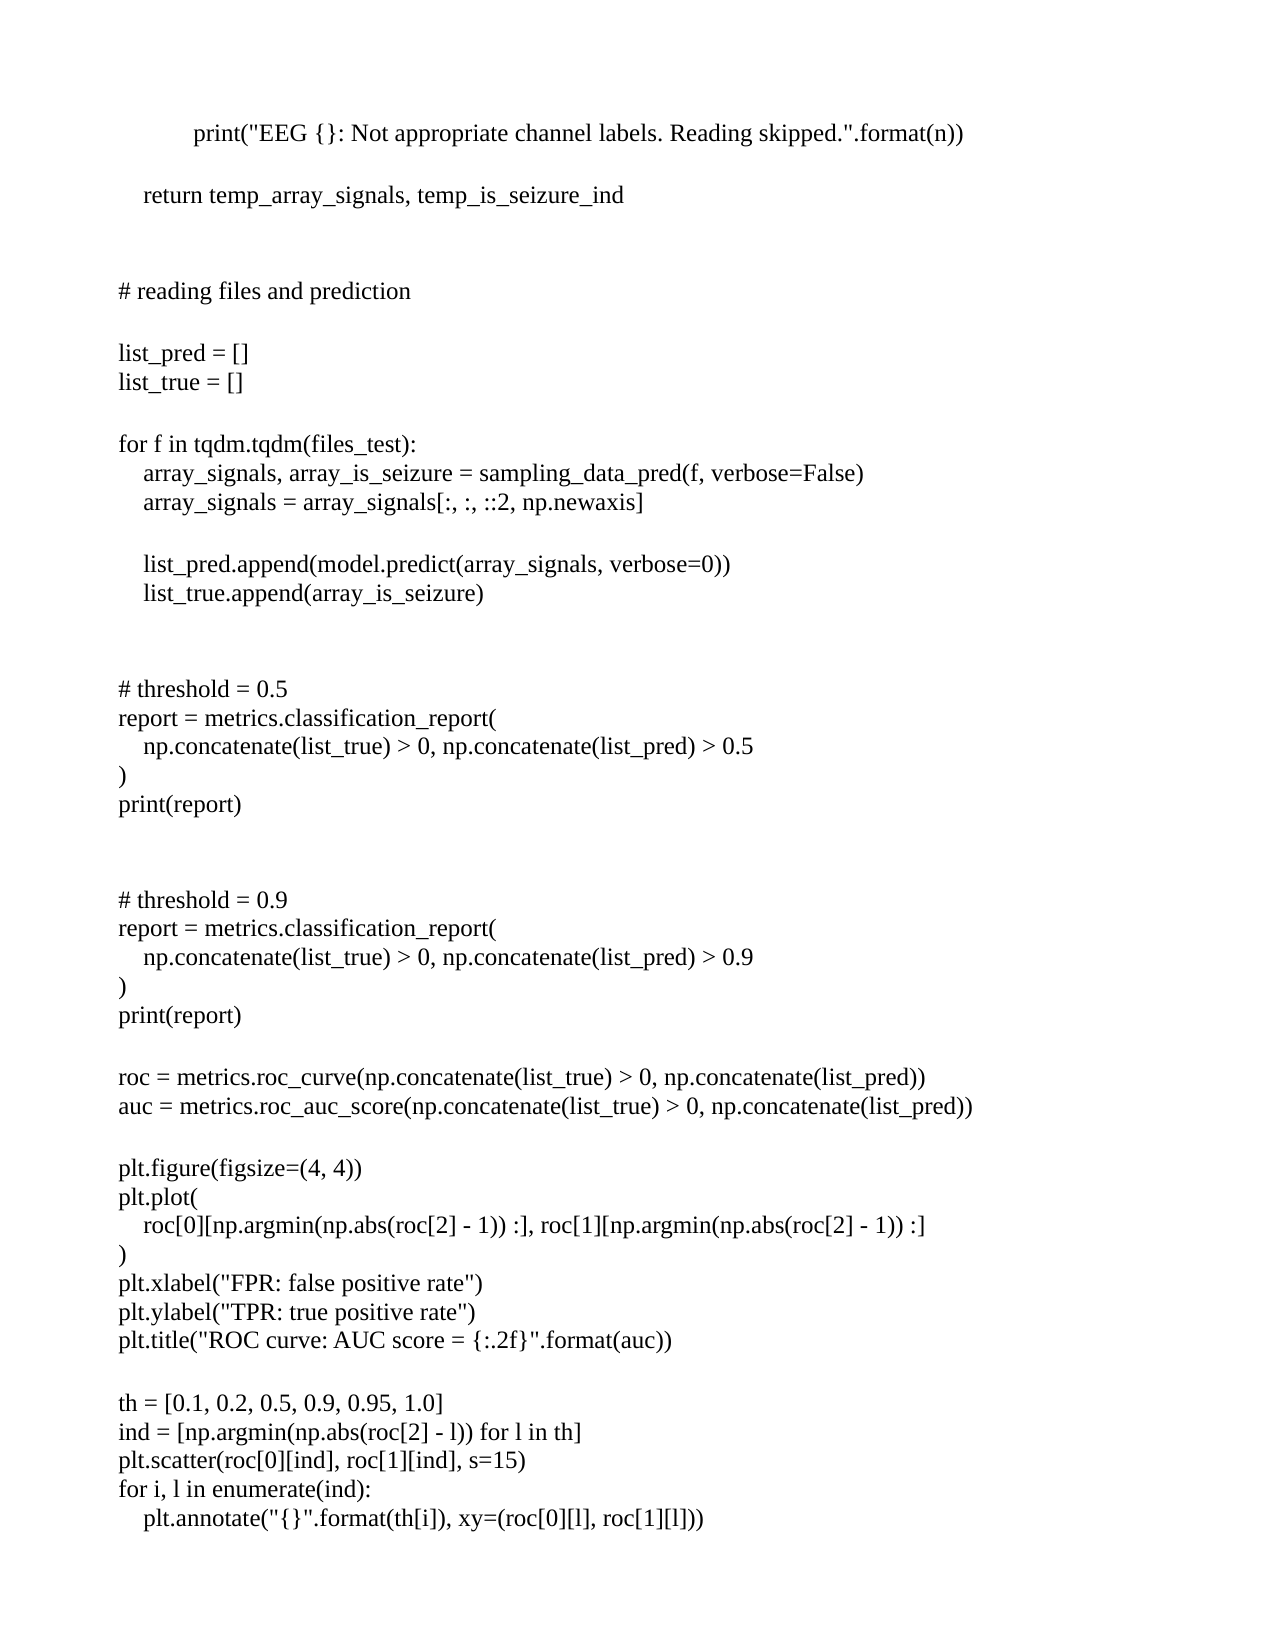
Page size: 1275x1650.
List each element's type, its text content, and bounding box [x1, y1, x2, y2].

text list_true = [] [118, 367, 1157, 396]
text list_pred.append(model.predict(array_signals, verbose=0)) [118, 549, 1157, 578]
text roc[0][np.argmin(np.abs(roc[2] - 1)) :], roc[1][np.argmin(np.abs(roc[2] - 1)) :] [118, 1211, 1157, 1239]
text ) [118, 760, 1157, 789]
text return temp_array_signals, temp_is_seizure_ind [118, 180, 1157, 209]
text list_pred = [] [118, 338, 1157, 367]
text plt.xlabel("FPR: false positive rate") [118, 1268, 1157, 1297]
text plt.annotate("{}".format(th[i]), xy=(roc[0][l], roc[1][l])) [118, 1503, 1157, 1532]
text roc = metrics.roc_curve(np.concatenate(list_true) > 0, np.concatenate(list_pred)) [118, 1062, 1157, 1091]
text ind = [np.argmin(np.abs(roc[2] - l)) for l in th] [118, 1417, 1157, 1445]
text for i, l in enumerate(ind): [118, 1474, 1157, 1503]
text print(report) [118, 789, 1157, 818]
text auc = metrics.roc_auc_score(np.concatenate(list_true) > 0, np.concatenate(list_pred)) [118, 1091, 1157, 1119]
text array_signals = array_signals[:, :, ::2, np.newaxis] [118, 487, 1157, 516]
text plt.title("ROC curve: AUC score = {:.2f}".format(auc)) [118, 1326, 1157, 1354]
text plt.scatter(roc[0][ind], roc[1][ind], s=15) [118, 1445, 1157, 1474]
text print("EEG {}: Not appropriate channel labels. Reading skipped.".format(n)) [118, 118, 1157, 147]
text ) [118, 971, 1157, 1000]
text # reading files and prediction [118, 276, 1157, 305]
text report = metrics.classification_report( [118, 913, 1157, 942]
text np.concatenate(list_true) > 0, np.concatenate(list_pred) > 0.9 [118, 942, 1157, 971]
text for f in tqdm.tqdm(files_test): [118, 429, 1157, 458]
text np.concatenate(list_true) > 0, np.concatenate(list_pred) > 0.5 [118, 731, 1157, 760]
text ) [118, 1239, 1157, 1268]
text plt.figure(figsize=(4, 4)) [118, 1153, 1157, 1182]
text array_signals, array_is_seizure = sampling_data_pred(f, verbose=False) [118, 458, 1157, 487]
text print(report) [118, 1000, 1157, 1028]
text th = [0.1, 0.2, 0.5, 0.9, 0.95, 1.0] [118, 1388, 1157, 1417]
text list_true.append(array_is_seizure) [118, 578, 1157, 607]
text report = metrics.classification_report( [118, 703, 1157, 731]
text plt.ylabel("TPR: true positive rate") [118, 1297, 1157, 1326]
text # threshold = 0.5 [118, 674, 1157, 703]
text # threshold = 0.9 [118, 885, 1157, 913]
text plt.plot( [118, 1182, 1157, 1211]
